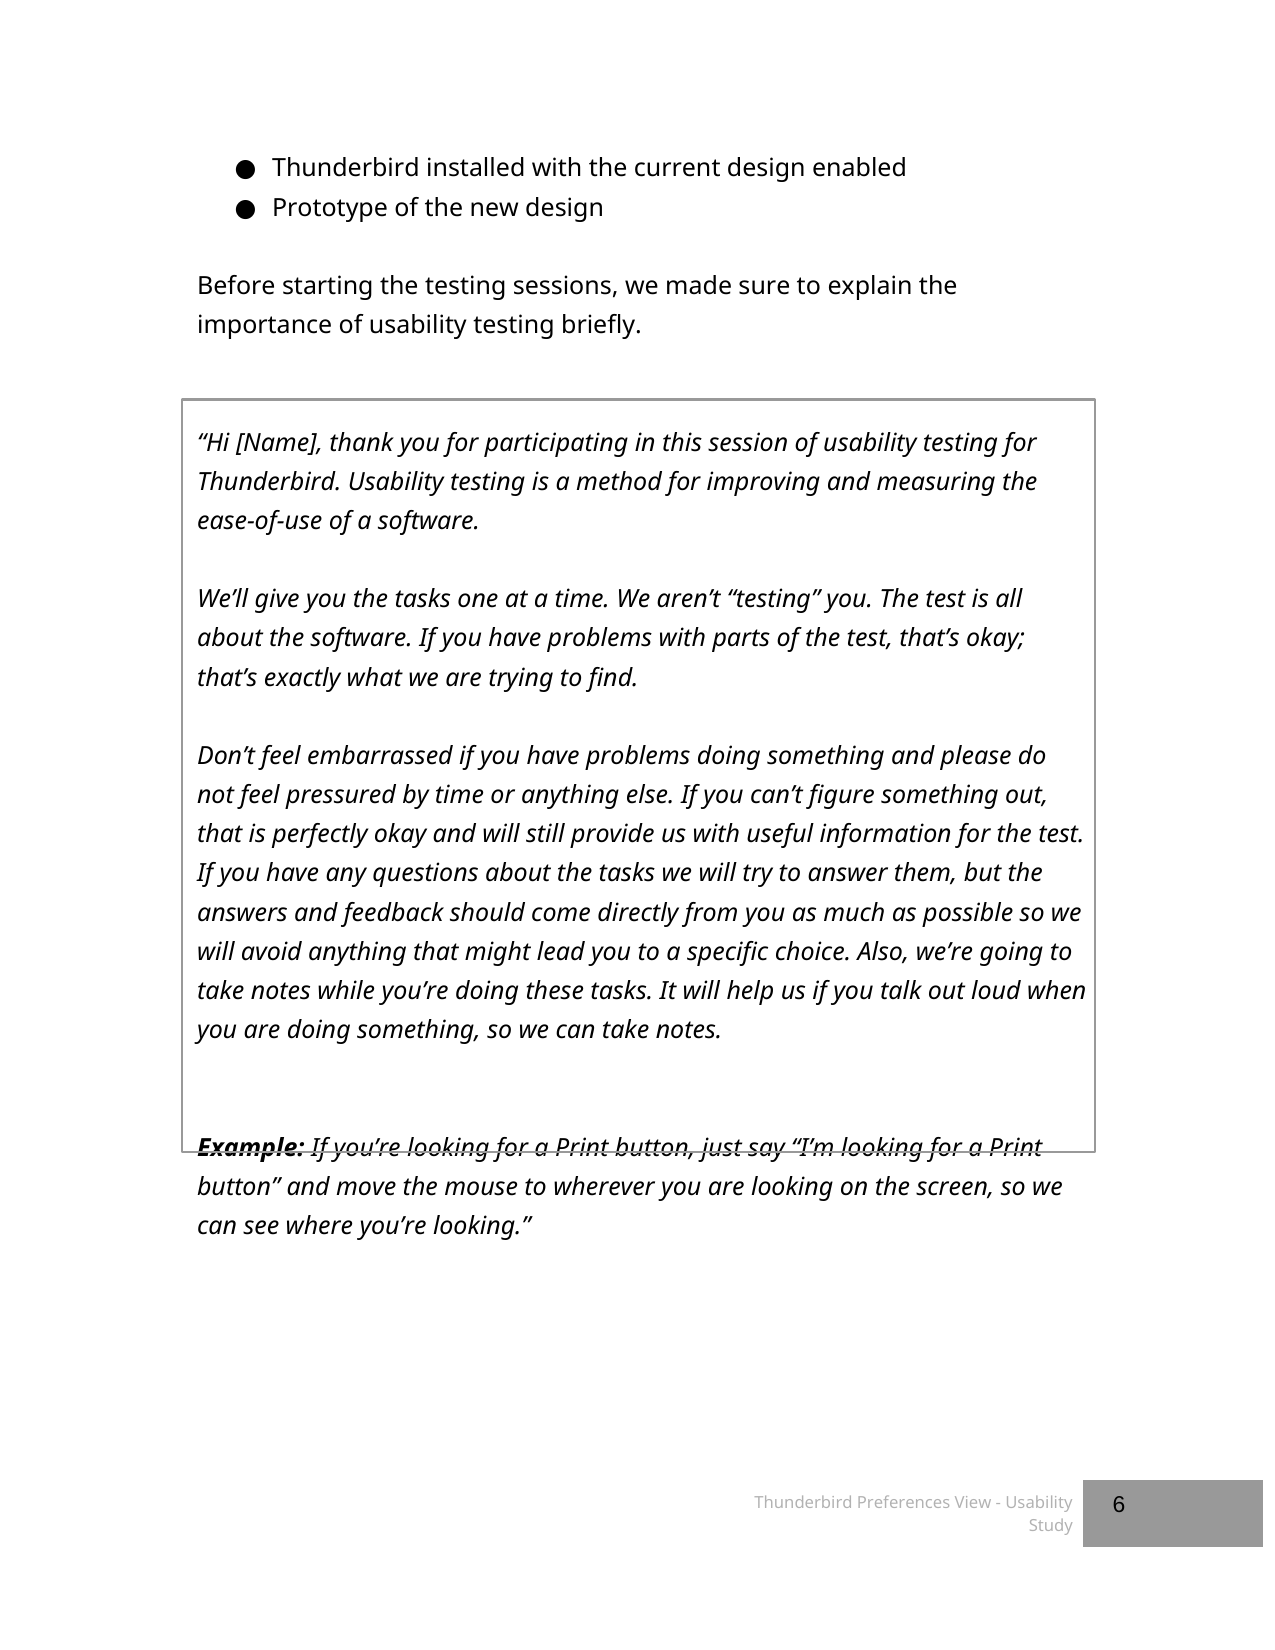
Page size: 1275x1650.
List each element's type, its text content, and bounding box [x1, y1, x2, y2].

text We’ll give you the tasks one at a time. We aren’t “testing” you. The test is all about the software. If you have problems with parts of the test, that’s okay; that’s exactly what we are trying to find. [197, 581, 1087, 693]
text Example: If you’re looking for a Print button, just say “I’m looking for a Print button” and move the mouse to wherever you are looking on the screen, so we can see where you’re looking.” [197, 1129, 1087, 1151]
text Don’t feel embarrassed if you have problems doing something and please do not feel pressured by time or anything else. If you can’t figure something out, that is perfectly okay and will still provide us with useful information for the test. If you have any questions about the tasks we will try to answer them, but the answers and feedback should come directly from you as much as possible so we will avoid anything that might lead you to a specific choice. Also, we’re going to take notes while you’re doing these tasks. It will help us if you talk out loud when you are doing something, so we can take notes. [197, 737, 1087, 1046]
text “Hi [Name], thank you for participating in this session of usability testing for Thunderbird. Usability testing is a method for improving and measuring the ease-of-use of a software. [197, 424, 1087, 537]
list Prototype of the new design [234, 189, 1087, 223]
list Thunderbird installed with the current design enabled [234, 150, 1087, 184]
text Example: If you’re looking for a Print button, just say “I’m looking for a Print button” and move the mouse to wherever you are looking on the screen, so we can see where you’re looking.” [197, 1153, 1087, 1242]
text Before starting the testing sessions, we made sure to explain the importance of usability testing briefly. [197, 267, 1087, 341]
